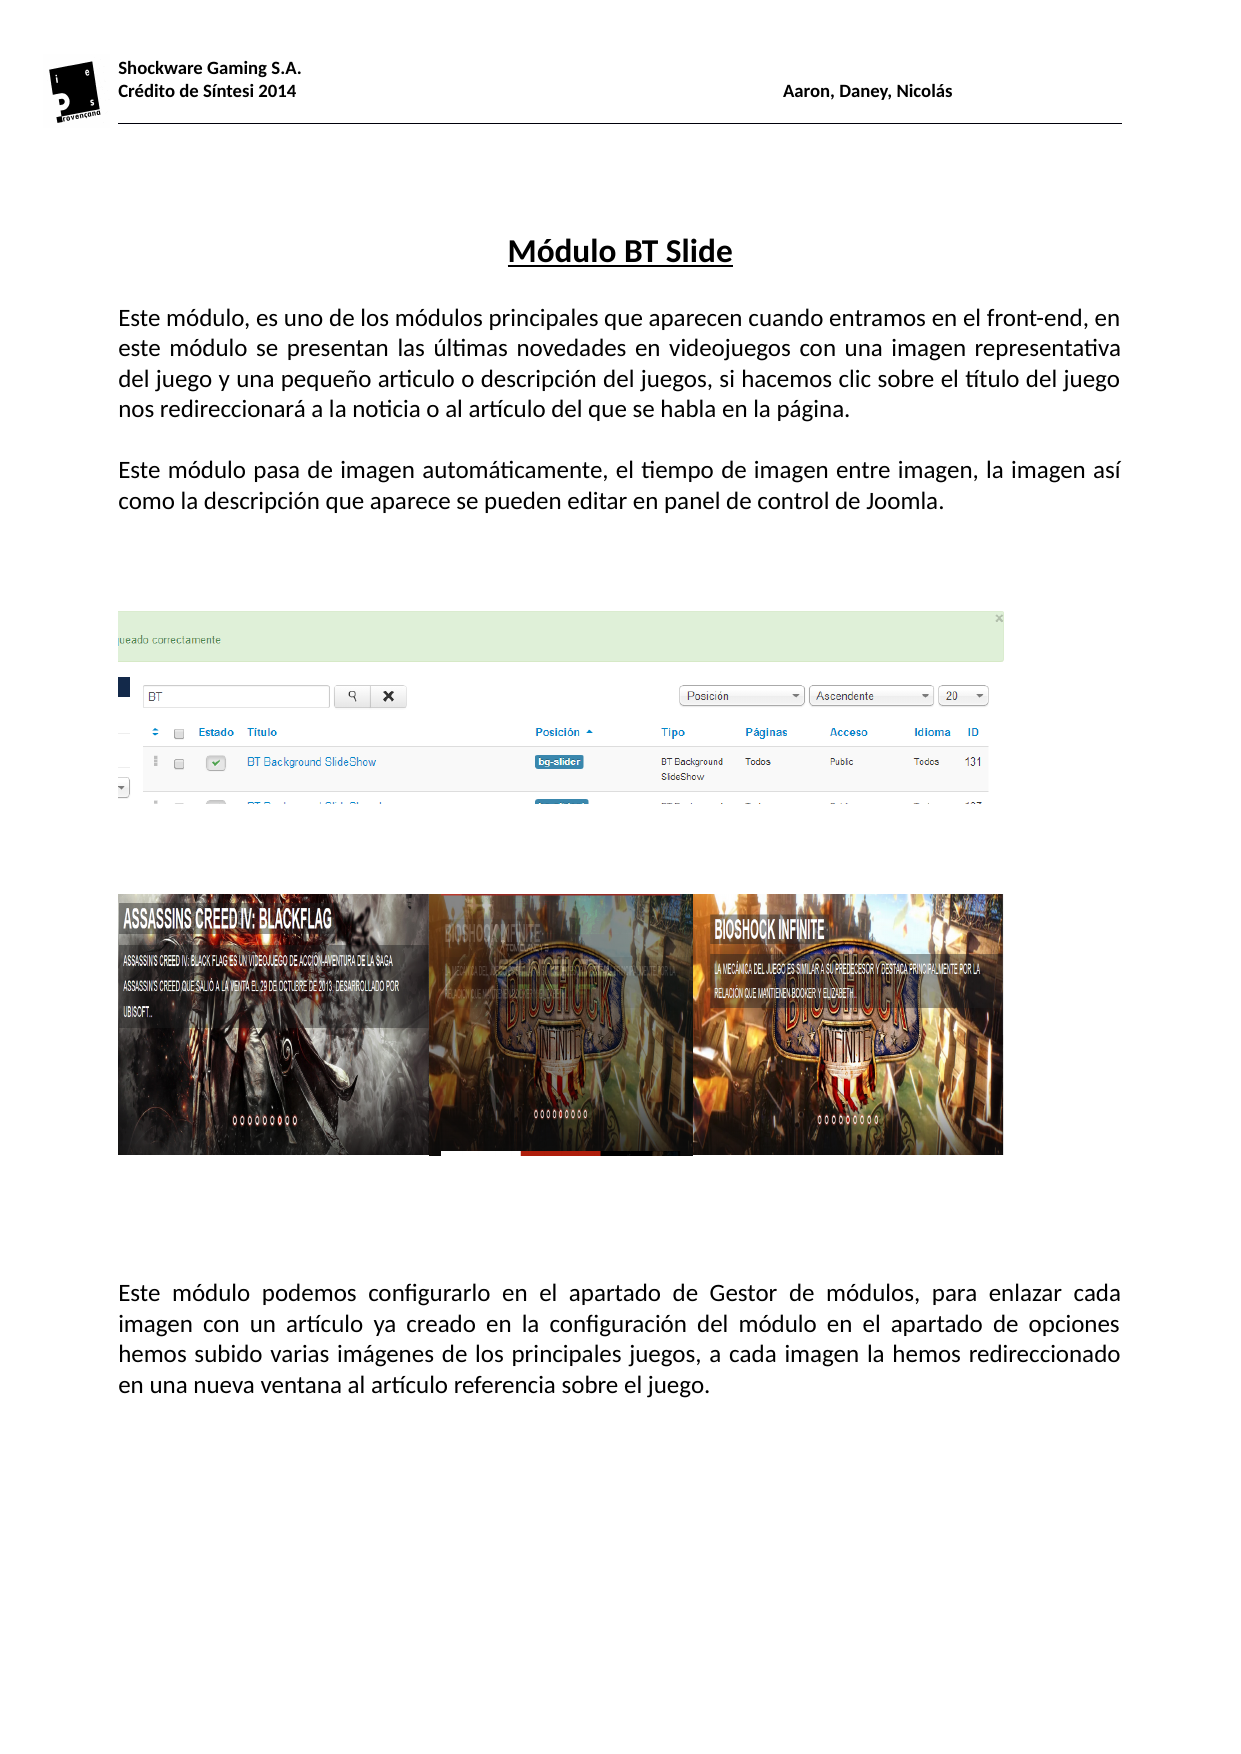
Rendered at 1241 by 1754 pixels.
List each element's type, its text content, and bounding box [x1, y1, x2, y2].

text Este módulo podemos configurarlo en el apartado de Gestor de módulos, para enlazar cada imagen con un artículo ya creado en la configuración del módulo en el apartado de opciones hemos subido varias imágenes de los principales juegos, a cada imagen la hemos redireccionado en una nueva ventana al artículo referencia sobre el juego. [118, 1277, 1122, 1399]
text Este módulo pasa de imagen automáticamente, el tiempo de imagen entre imagen, la imagen así como la descripción que aparece se pueden editar en panel de control de Joomla. [118, 454, 1122, 515]
subtitle Módulo BT Slide [118, 230, 1122, 271]
text Este módulo, es uno de los módulos principales que aparecen cuando entramos en el front-end, en este módulo se presentan las últimas novedades en videojuegos con una imagen representativa del juego y una pequeño articulo o descripción del juegos, si hacemos clic sobre el título del juego nos redireccionará a la noticia o al artículo del que se habla en la página. [118, 302, 1122, 424]
